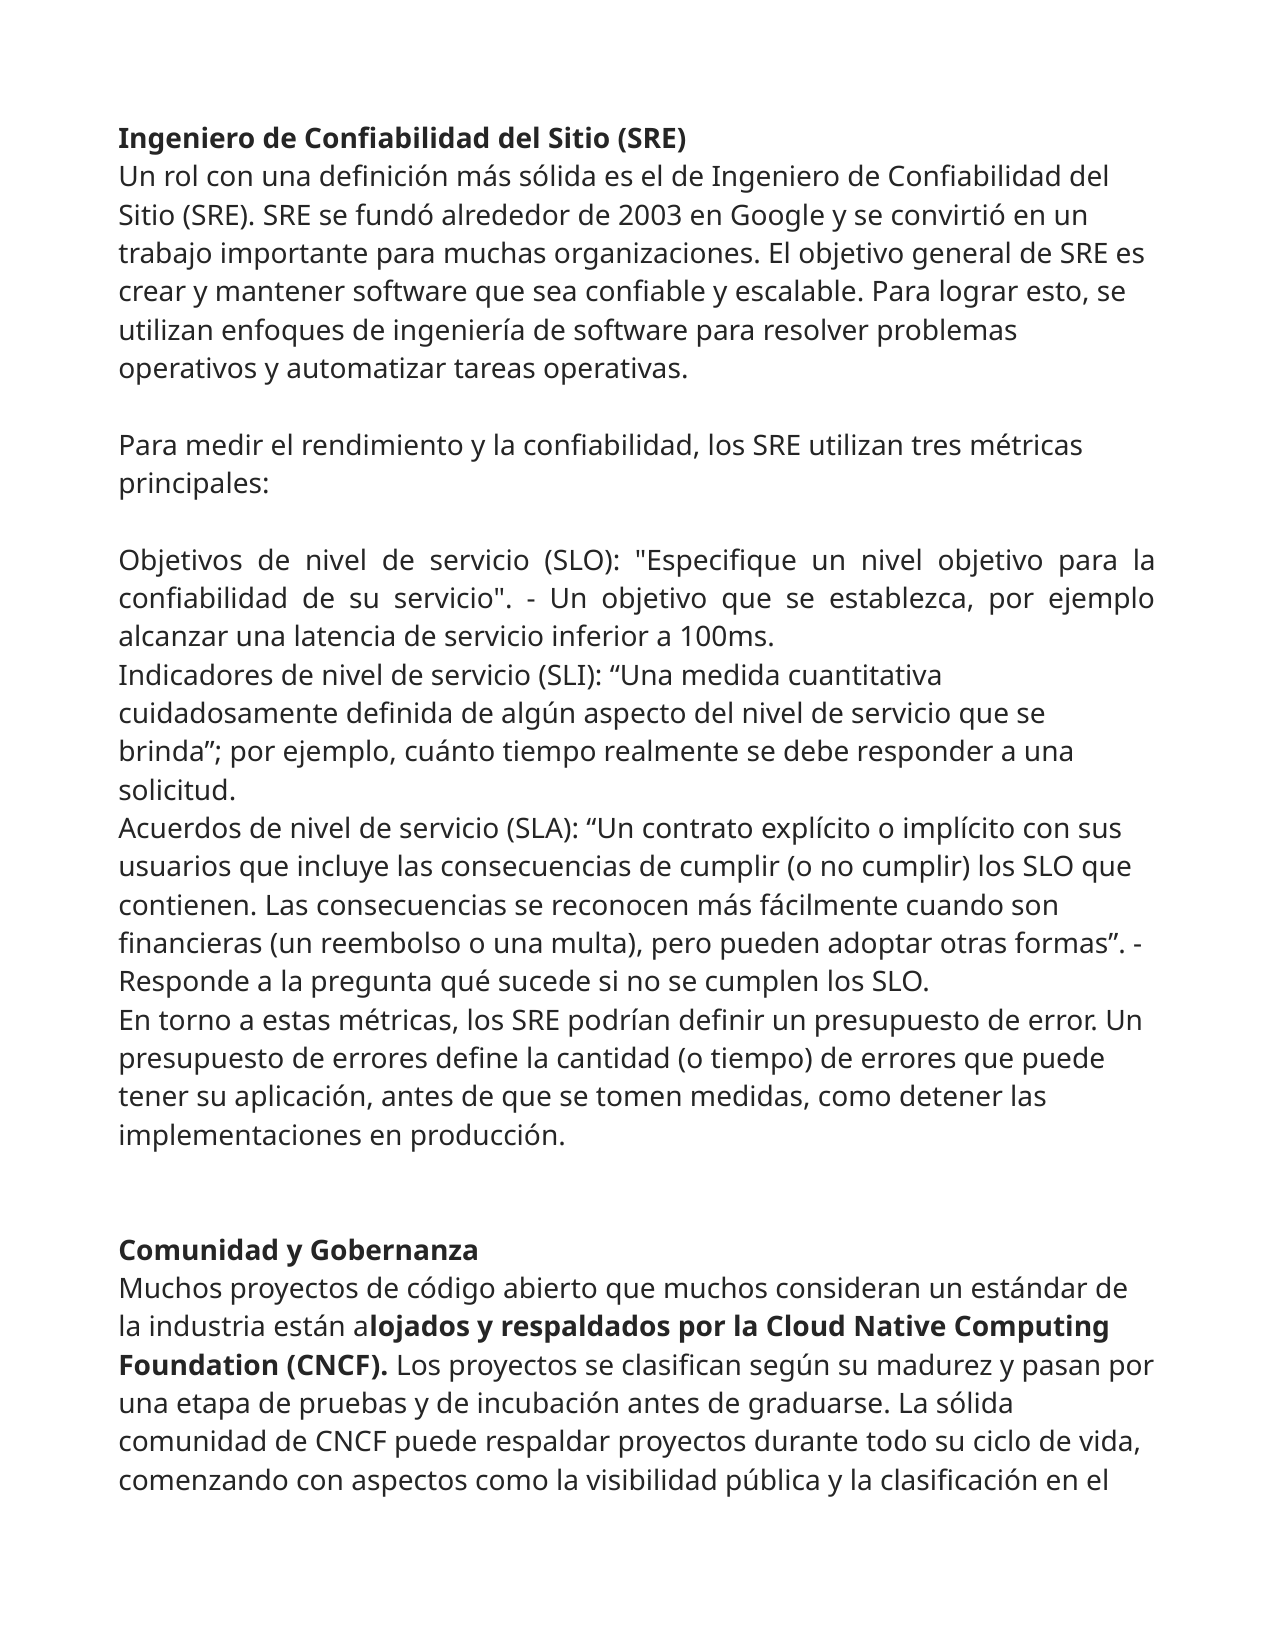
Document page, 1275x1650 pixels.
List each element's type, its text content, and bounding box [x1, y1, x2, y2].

text Ingeniero de Confiabilidad del Sitio (SRE) [118, 118, 1157, 156]
text Acuerdos de nivel de servicio (SLA): “Un contrato explícito o implícito con sus usuarios que incluye las consecuencias de cumplir (o no cumplir) los SLO que contienen. Las consecuencias se reconocen más fácilmente cuando son financieras (un reembolso o una multa), pero pueden adoptar otras formas”. - Responde a la pregunta qué sucede si no se cumplen los SLO. [118, 808, 1157, 1000]
text Indicadores de nivel de servicio (SLI): “Una medida cuantitativa cuidadosamente definida de algún aspecto del nivel de servicio que se brinda”; por ejemplo, cuánto tiempo realmente se debe responder a una solicitud. [118, 655, 1157, 808]
text Muchos proyectos de código abierto que muchos consideran un estándar de la industria están alojados y respaldados por la Cloud Native Computing Foundation (CNCF). Los proyectos se clasifican según su madurez y pasan por una etapa de pruebas y de incubación antes de graduarse. La sólida comunidad de CNCF puede respaldar proyectos durante todo su ciclo de vida, comenzando con aspectos como la visibilidad pública y la clasificación en el [118, 1268, 1157, 1498]
text Un rol con una definición más sólida es el de Ingeniero de Confiabilidad del Sitio (SRE). SRE se fundó alrededor de 2003 en Google y se convirtió en un trabajo importante para muchas organizaciones. El objetivo general de SRE es crear y mantener software que sea confiable y escalable. Para lograr esto, se utilizan enfoques de ingeniería de software para resolver problemas operativos y automatizar tareas operativas. [118, 156, 1157, 386]
text En torno a estas métricas, los SRE podrían definir un presupuesto de error. Un presupuesto de errores define la cantidad (o tiempo) de errores que puede tener su aplicación, antes de que se tomen medidas, como detener las implementaciones en producción. [118, 1000, 1157, 1153]
text Para medir el rendimiento y la confiabilidad, los SRE utilizan tres métricas principales: [118, 425, 1157, 501]
text Objetivos de nivel de servicio (SLO): "Especifique un nivel objetivo para la confiabilidad de su servicio". - Un objetivo que se establezca, por ejemplo alcanzar una latencia de servicio inferior a 100ms. [118, 540, 1157, 655]
text Comunidad y Gobernanza [118, 1230, 1157, 1268]
